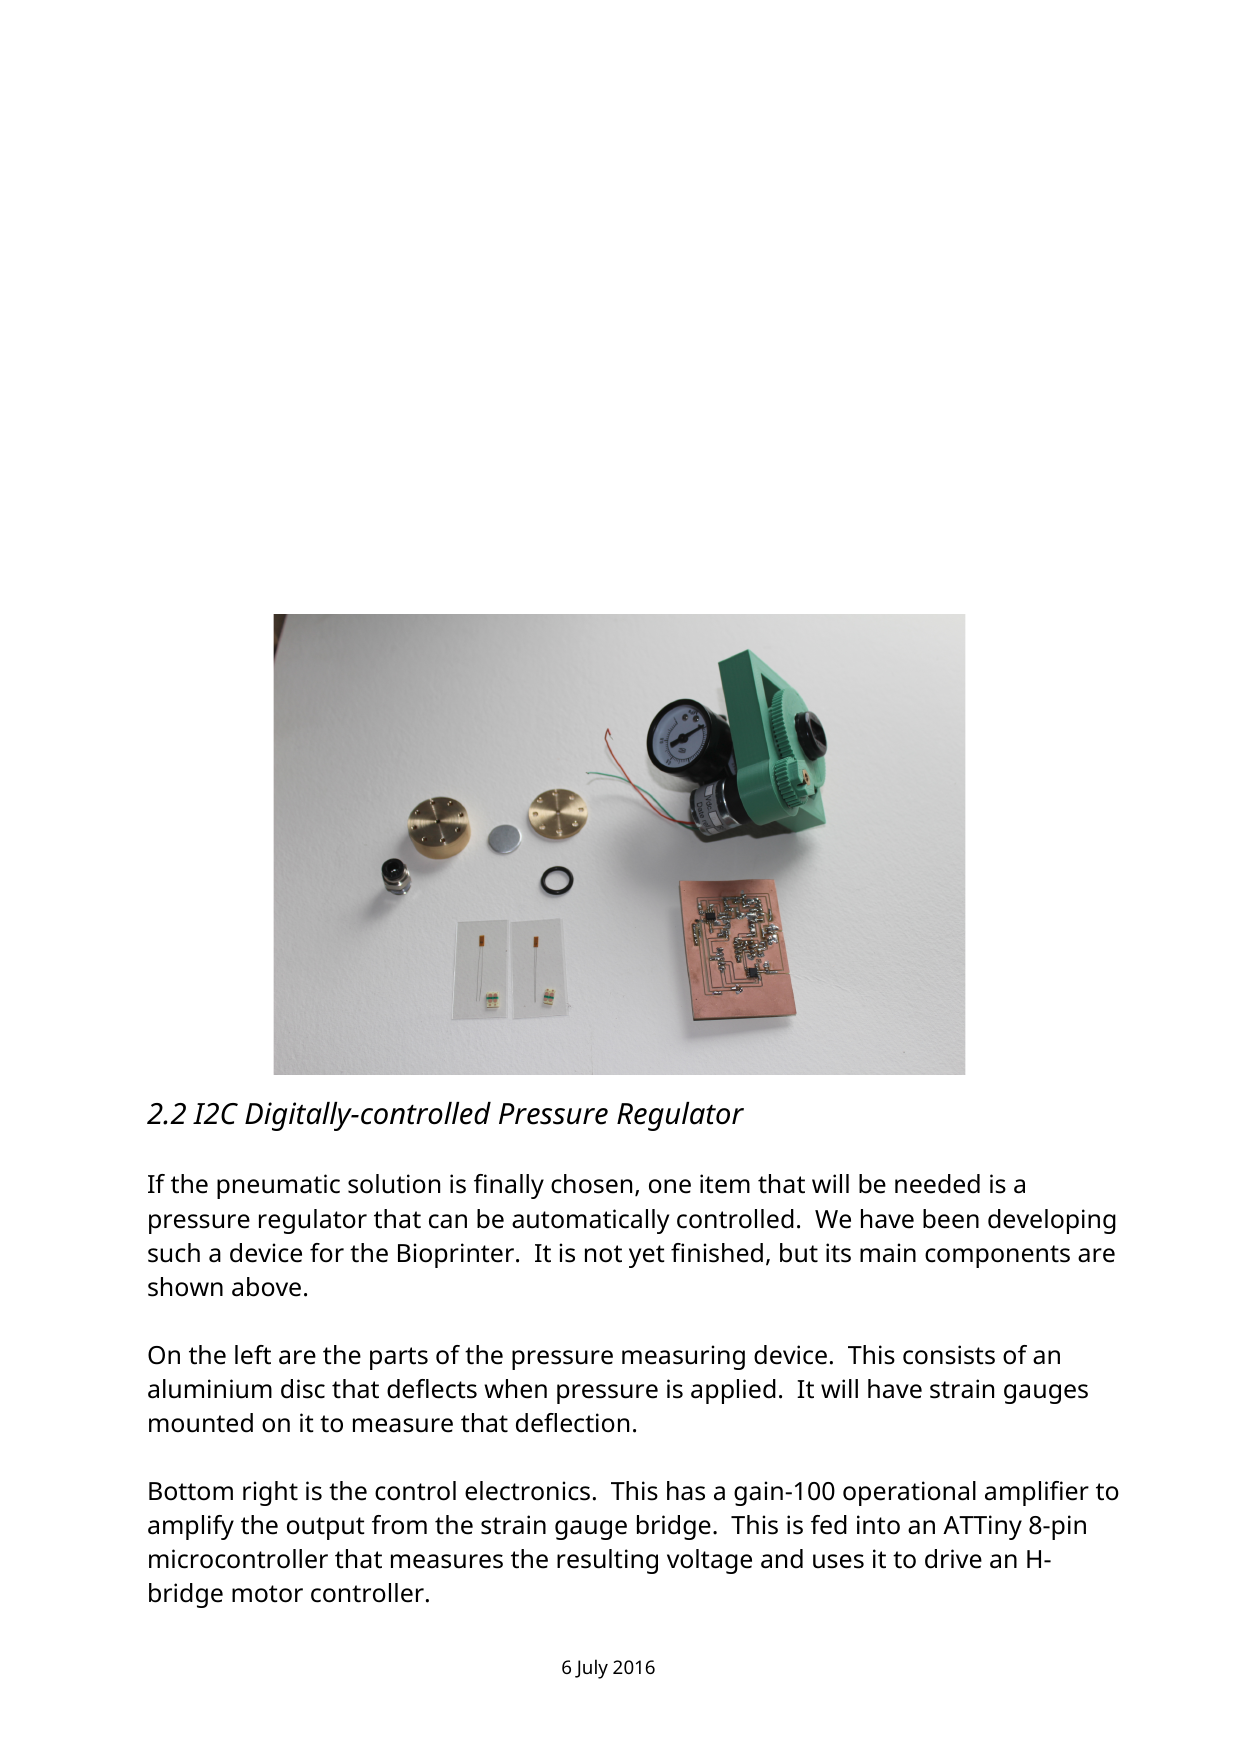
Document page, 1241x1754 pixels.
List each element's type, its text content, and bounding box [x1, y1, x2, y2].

text On the left are the parts of the pressure measuring device. This consists of an aluminium disc that deflects when pressure is applied. It will have strain gauges mounted on it to measure that deflection. [147, 1337, 1122, 1440]
text 2.2 I2C Digitally-controlled Pressure Regulator [147, 573, 1122, 1133]
text If the pneumatic solution is finally chosen, one item that will be needed is a pressure regulator that can be automatically controlled. We have been developing such a device for the Bioprinter. It is not yet finished, but its main components are shown above. [147, 1167, 1122, 1303]
picture [273, 614, 966, 1075]
text Bottom right is the control electronics. This has a gain-100 operational amplifier to amplify the output from the strain gauge bridge. This is fed into an ATTiny 8-pin microcontroller that measures the resulting voltage and uses it to drive an H-bridge motor controller. [147, 1474, 1122, 1610]
